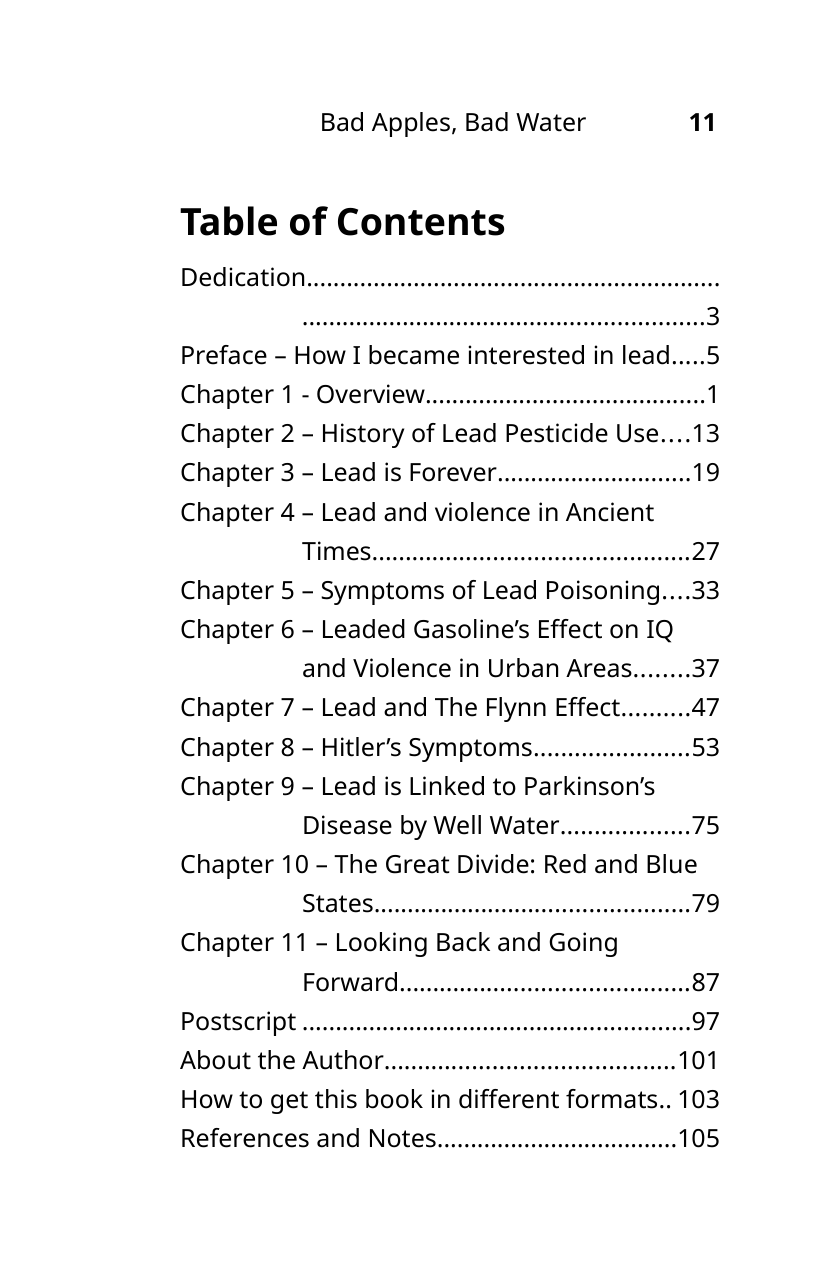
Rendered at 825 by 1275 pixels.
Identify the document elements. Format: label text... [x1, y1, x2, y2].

text Chapter 8 – Hitler’s Symptoms 53 [180, 729, 720, 763]
text Chapter 6 – Leaded Gasoline’s Effect on IQ and Violence in Urban Areas 37 [180, 612, 720, 685]
text Postscript 97 [180, 1003, 720, 1037]
text Dedication 3 [180, 259, 720, 332]
text About the Author 101 [180, 1042, 720, 1077]
text Chapter 9 – Lead is Linked to Parkinson’s Disease by Well Water 75 [180, 768, 720, 842]
text Chapter 2 – History of Lead Pesticide Use 13 [180, 416, 720, 450]
text Preface – How I became interested in lead. 5 [180, 337, 720, 372]
text Chapter 7 – Lead and The Flynn Effect 47 [180, 690, 720, 724]
subtitle Table of Contents [180, 196, 720, 247]
text References and Notes 105 [180, 1121, 720, 1155]
text Chapter 4 – Lead and violence in Ancient Times 27 [180, 494, 720, 567]
text Chapter 3 – Lead is Forever 19 [180, 455, 720, 489]
text How to get this book in different formats. 103 [180, 1082, 720, 1116]
text Chapter 1 - Overview 1 [180, 377, 720, 411]
text Chapter 10 – The Great Divide: Red and Blue States 79 [180, 847, 720, 920]
text Chapter 5 – Symptoms of Lead Poisoning 33 [180, 572, 720, 607]
text Chapter 11 – Looking Back and Going Forward 87 [180, 925, 720, 998]
